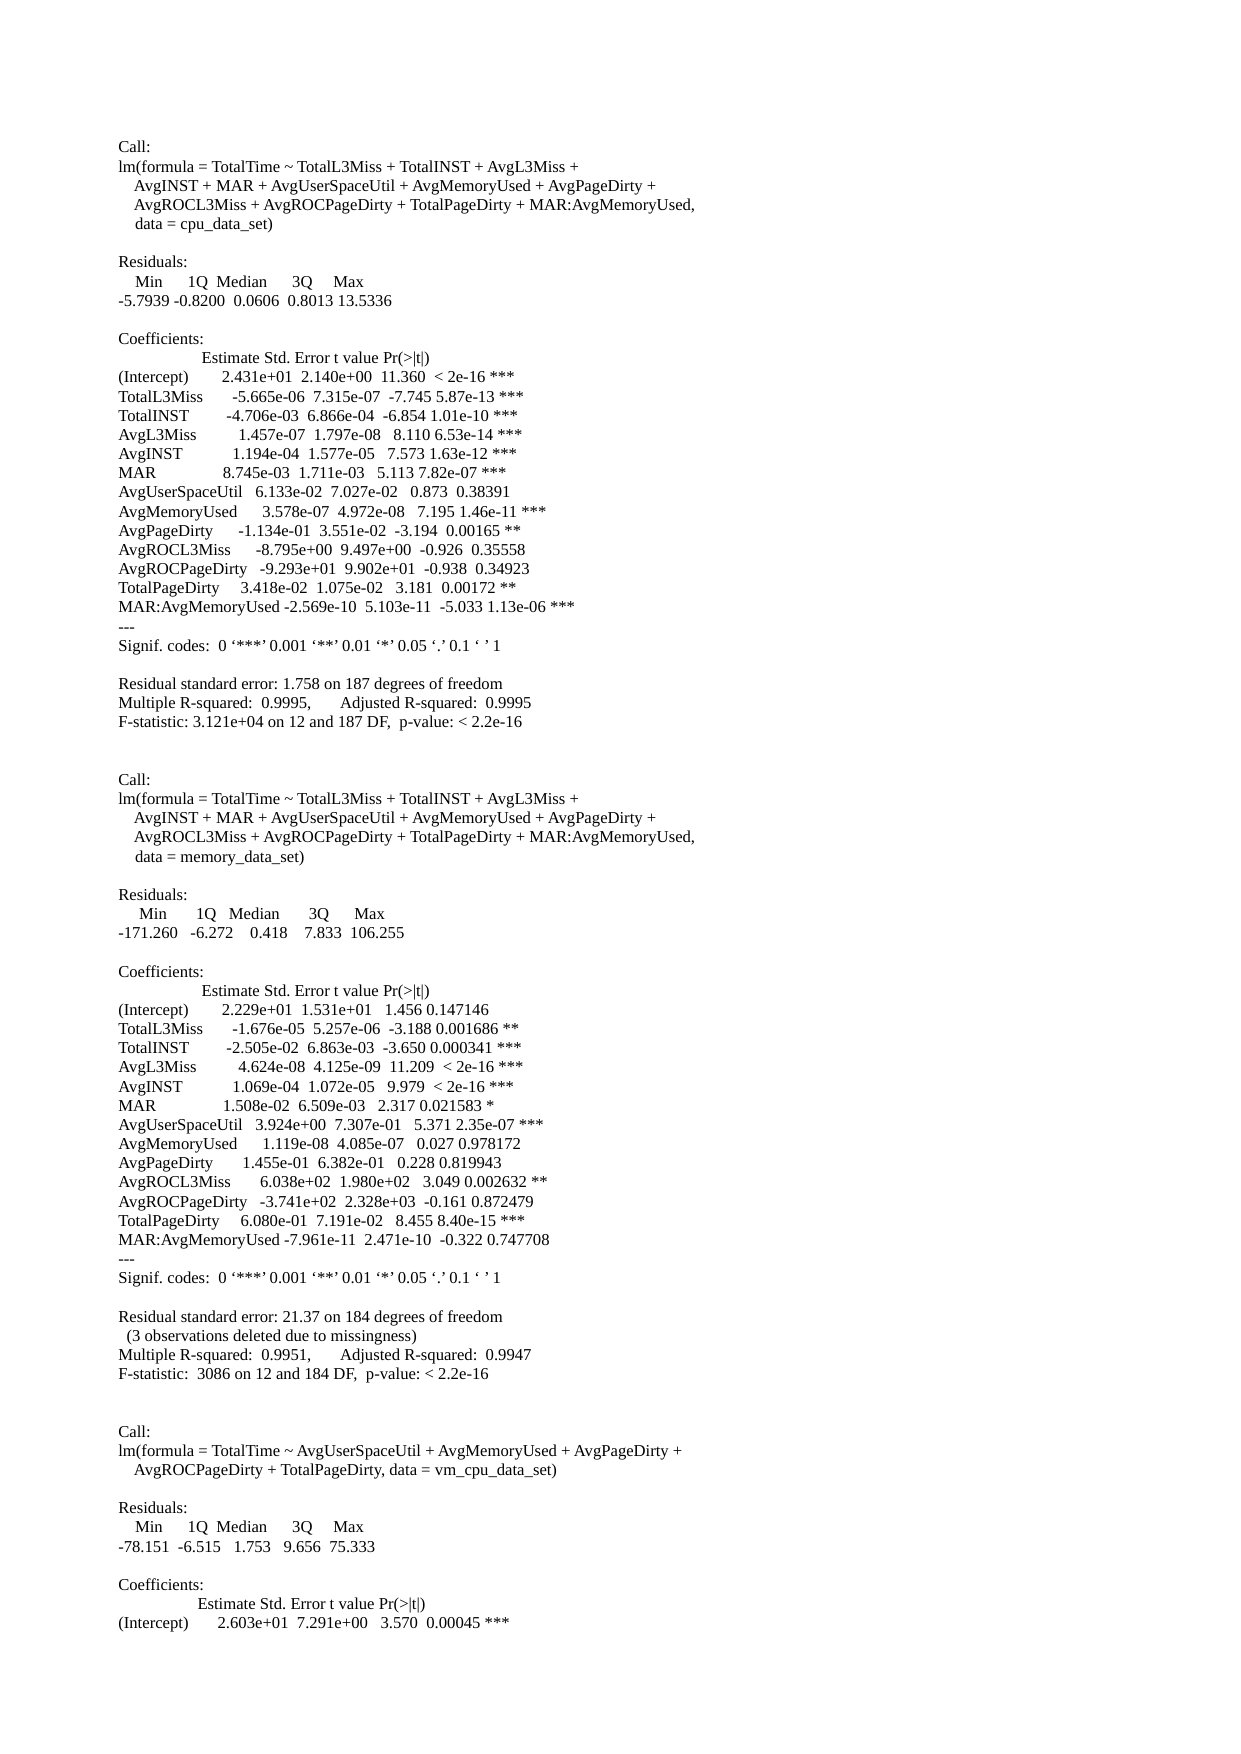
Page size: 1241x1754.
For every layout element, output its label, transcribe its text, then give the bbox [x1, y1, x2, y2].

text Min 1Q Median 3Q Max [118, 1517, 1122, 1536]
text --- [118, 1249, 1122, 1268]
text Call: [118, 770, 1122, 789]
text Coefficients: [118, 961, 1122, 981]
text lm(formula = TotalTime ~ AvgUserSpaceUtil + AvgMemoryUsed + AvgPageDirty + [118, 1441, 1122, 1460]
text F-statistic: 3086 on 12 and 184 DF, p-value: < 2.2e-16 [118, 1364, 1122, 1383]
text AvgINST 1.069e-04 1.072e-05 9.979 < 2e-16 *** [118, 1076, 1122, 1096]
text Multiple R-squared: 0.9951, Adjusted R-squared: 0.9947 [118, 1345, 1122, 1364]
text Residuals: [118, 252, 1122, 271]
text AvgROCL3Miss 6.038e+02 1.980e+02 3.049 0.002632 ** [118, 1172, 1122, 1191]
text Multiple R-squared: 0.9995, Adjusted R-squared: 0.9995 [118, 693, 1122, 712]
text AvgL3Miss 4.624e-08 4.125e-09 11.209 < 2e-16 *** [118, 1057, 1122, 1076]
text lm(formula = TotalTime ~ TotalL3Miss + TotalINST + AvgL3Miss + [118, 789, 1122, 808]
text Signif. codes: 0 ‘***’ 0.001 ‘**’ 0.01 ‘*’ 0.05 ‘.’ 0.1 ‘ ’ 1 [118, 1268, 1122, 1287]
text TotalL3Miss -5.665e-06 7.315e-07 -7.745 5.87e-13 *** [118, 386, 1122, 406]
text F-statistic: 3.121e+04 on 12 and 187 DF, p-value: < 2.2e-16 [118, 712, 1122, 731]
text Residual standard error: 1.758 on 187 degrees of freedom [118, 674, 1122, 693]
text TotalINST -2.505e-02 6.863e-03 -3.650 0.000341 *** [118, 1038, 1122, 1057]
text TotalPageDirty 3.418e-02 1.075e-02 3.181 0.00172 ** [118, 578, 1122, 597]
text TotalPageDirty 6.080e-01 7.191e-02 8.455 8.40e-15 *** [118, 1211, 1122, 1230]
text (Intercept) 2.603e+01 7.291e+00 3.570 0.00045 *** [118, 1613, 1122, 1632]
text AvgPageDirty 1.455e-01 6.382e-01 0.228 0.819943 [118, 1153, 1122, 1172]
text Estimate Std. Error t value Pr(>|t|) [118, 348, 1122, 367]
text data = cpu_data_set) [118, 214, 1122, 233]
text data = memory_data_set) [118, 846, 1122, 866]
text Min 1Q Median 3Q Max [118, 904, 1122, 923]
text AvgROCPageDirty -9.293e+01 9.902e+01 -0.938 0.34923 [118, 559, 1122, 578]
text Call: [118, 1421, 1122, 1441]
text MAR:AvgMemoryUsed -2.569e-10 5.103e-11 -5.033 1.13e-06 *** [118, 597, 1122, 616]
text AvgINST + MAR + AvgUserSpaceUtil + AvgMemoryUsed + AvgPageDirty + [118, 176, 1122, 195]
text AvgROCL3Miss -8.795e+00 9.497e+00 -0.926 0.35558 [118, 540, 1122, 559]
text AvgMemoryUsed 1.119e-08 4.085e-07 0.027 0.978172 [118, 1134, 1122, 1153]
text Estimate Std. Error t value Pr(>|t|) [118, 1594, 1122, 1613]
text lm(formula = TotalTime ~ TotalL3Miss + TotalINST + AvgL3Miss + [118, 156, 1122, 176]
text AvgROCPageDirty -3.741e+02 2.328e+03 -0.161 0.872479 [118, 1191, 1122, 1211]
text AvgROCL3Miss + AvgROCPageDirty + TotalPageDirty + MAR:AvgMemoryUsed, [118, 195, 1122, 214]
text Residual standard error: 21.37 on 184 degrees of freedom [118, 1306, 1122, 1326]
text (3 observations deleted due to missingness) [118, 1326, 1122, 1345]
text Call: [118, 137, 1122, 156]
text Residuals: [118, 885, 1122, 904]
text AvgMemoryUsed 3.578e-07 4.972e-08 7.195 1.46e-11 *** [118, 501, 1122, 521]
text Coefficients: [118, 1575, 1122, 1594]
text -171.260 -6.272 0.418 7.833 106.255 [118, 923, 1122, 942]
text AvgPageDirty -1.134e-01 3.551e-02 -3.194 0.00165 ** [118, 521, 1122, 540]
text MAR:AvgMemoryUsed -7.961e-11 2.471e-10 -0.322 0.747708 [118, 1230, 1122, 1249]
text AvgUserSpaceUtil 3.924e+00 7.307e-01 5.371 2.35e-07 *** [118, 1115, 1122, 1134]
text -5.7939 -0.8200 0.0606 0.8013 13.5336 [118, 291, 1122, 310]
text AvgINST 1.194e-04 1.577e-05 7.573 1.63e-12 *** [118, 444, 1122, 463]
text AvgROCL3Miss + AvgROCPageDirty + TotalPageDirty + MAR:AvgMemoryUsed, [118, 827, 1122, 846]
text MAR 1.508e-02 6.509e-03 2.317 0.021583 * [118, 1096, 1122, 1115]
text TotalL3Miss -1.676e-05 5.257e-06 -3.188 0.001686 ** [118, 1019, 1122, 1038]
text Min 1Q Median 3Q Max [118, 271, 1122, 291]
text MAR 8.745e-03 1.711e-03 5.113 7.82e-07 *** [118, 463, 1122, 482]
text Coefficients: [118, 329, 1122, 348]
text -78.151 -6.515 1.753 9.656 75.333 [118, 1536, 1122, 1556]
text --- [118, 616, 1122, 636]
text Residuals: [118, 1498, 1122, 1517]
text TotalINST -4.706e-03 6.866e-04 -6.854 1.01e-10 *** [118, 406, 1122, 425]
text AvgROCPageDirty + TotalPageDirty, data = vm_cpu_data_set) [118, 1460, 1122, 1479]
text (Intercept) 2.431e+01 2.140e+00 11.360 < 2e-16 *** [118, 367, 1122, 386]
text Estimate Std. Error t value Pr(>|t|) [118, 981, 1122, 1000]
text Signif. codes: 0 ‘***’ 0.001 ‘**’ 0.01 ‘*’ 0.05 ‘.’ 0.1 ‘ ’ 1 [118, 636, 1122, 655]
text AvgUserSpaceUtil 6.133e-02 7.027e-02 0.873 0.38391 [118, 482, 1122, 501]
text AvgL3Miss 1.457e-07 1.797e-08 8.110 6.53e-14 *** [118, 425, 1122, 444]
text AvgINST + MAR + AvgUserSpaceUtil + AvgMemoryUsed + AvgPageDirty + [118, 808, 1122, 827]
text (Intercept) 2.229e+01 1.531e+01 1.456 0.147146 [118, 1000, 1122, 1019]
